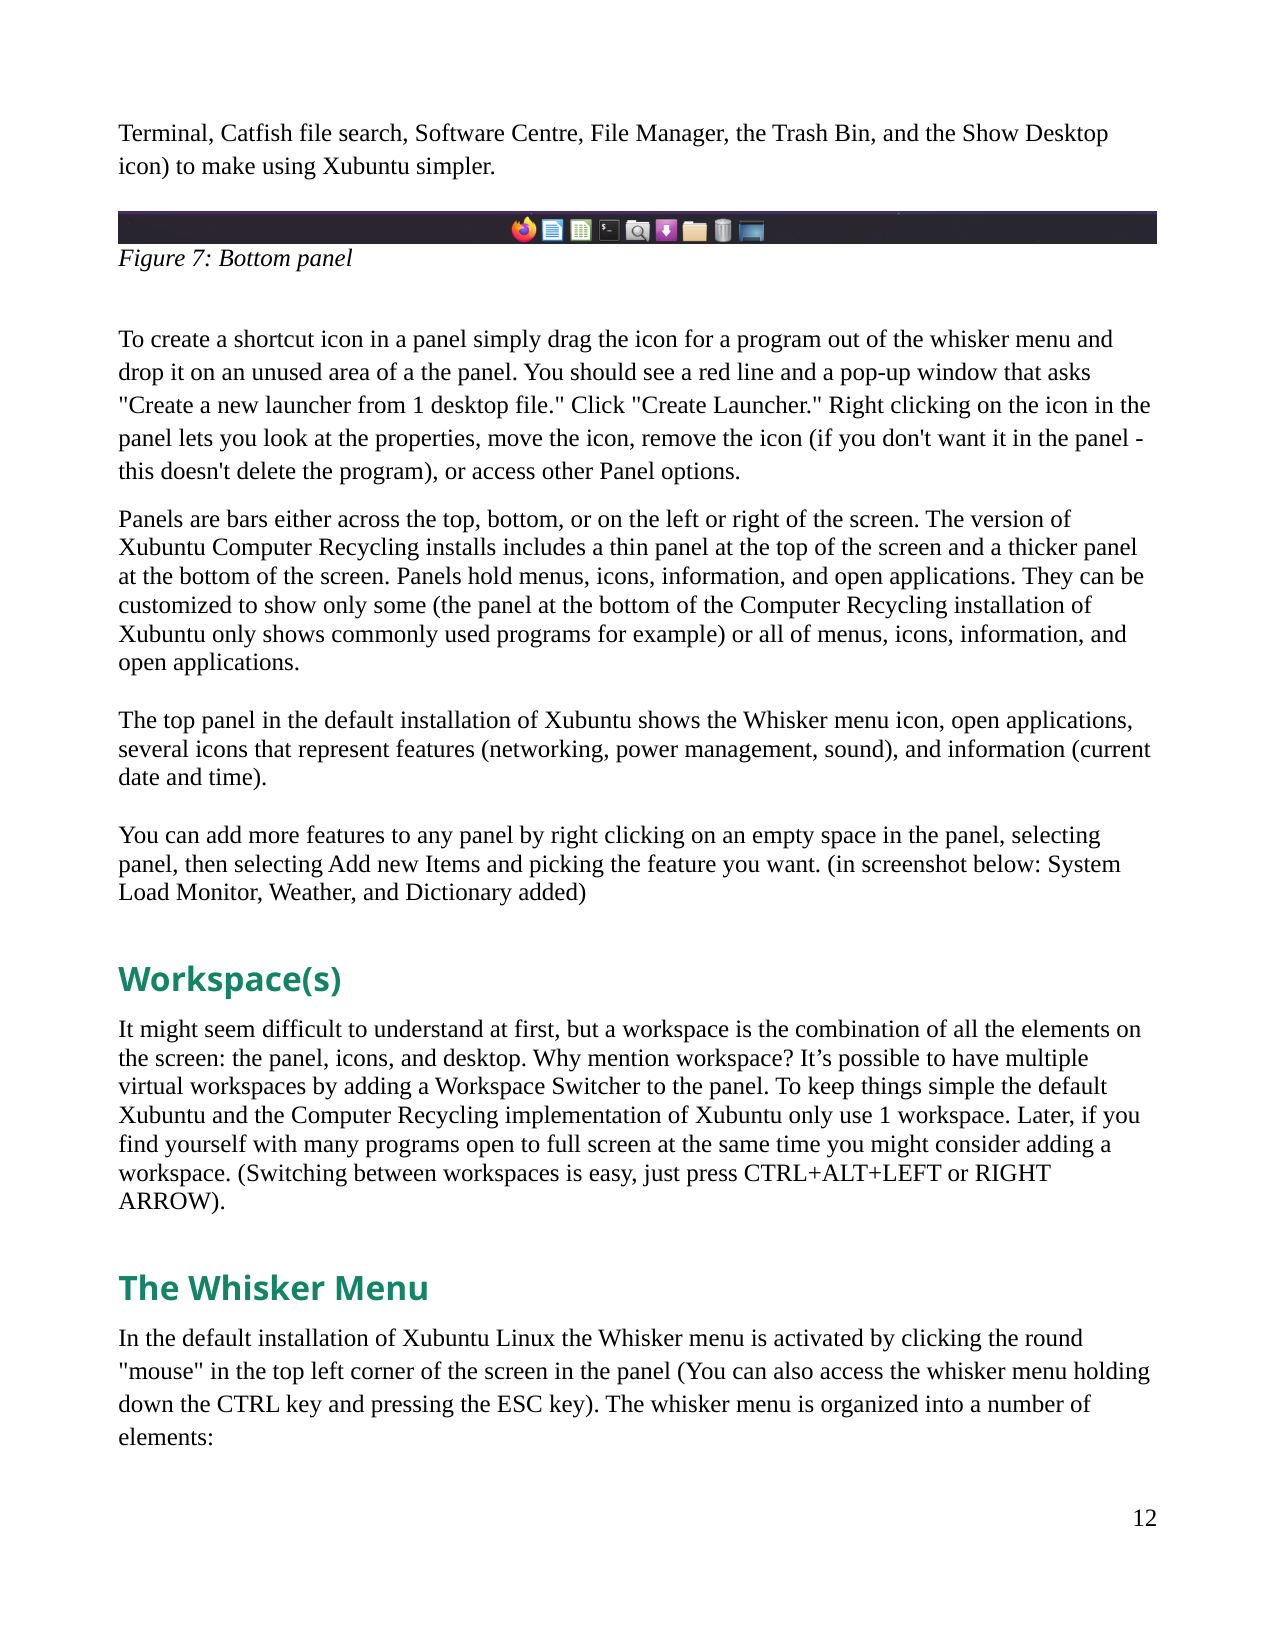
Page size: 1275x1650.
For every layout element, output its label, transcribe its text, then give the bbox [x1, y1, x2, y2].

subtitle The Whisker Menu [118, 1265, 1157, 1311]
text To create a shortcut icon in a panel simply drag the icon for a program out of the whisker menu and drop it on an unused area of a the panel. You should see a red line and a pop-up window that asks "Create a new launcher from 1 desktop file." Click "Create Launcher." Right clicking on the icon in the panel lets you look at the properties, move the icon, remove the icon (if you don't want it in the panel - this doesn't delete the program), or access other Panel options. [118, 324, 1157, 485]
text Panels are bars either across the top, bottom, or on the left or right of the screen. The version of Xubuntu Computer Recycling installs includes a thin panel at the top of the screen and a thicker panel at the bottom of the screen. Panels hold menus, icons, information, and open applications. They can be customized to show only some (the panel at the bottom of the Computer Recycling installation of Xubuntu only shows commonly used programs for example) or all of menus, icons, information, and open applications. [118, 504, 1157, 676]
text Terminal, Catfish file search, Software Centre, File Manager, the Trash Bin, and the Show Desktop icon) to make using Xubuntu simpler. [118, 118, 1157, 180]
text It might seem difficult to understand at first, but a workspace is the combination of all the elements on the screen: the panel, icons, and desktop. Why mention workspace? It’s possible to have multiple virtual workspaces by adding a Workspace Switcher to the panel. To keep things simple the default Xubuntu and the Computer Recycling implementation of Xubuntu only use 1 workspace. Later, if you find yourself with many programs open to full screen at the same time you might consider adding a workspace. (Switching between workspaces is easy, just press CTRL+ALT+LEFT or RIGHT ARROW). [118, 1014, 1157, 1215]
subtitle Workspace(s) [118, 956, 1157, 1001]
picture [118, 211, 1157, 244]
text The top panel in the default installation of Xubuntu shows the Whisker menu icon, open applications, several icons that represent features (networking, power management, sound), and information (current date and time). [118, 705, 1157, 791]
text You can add more features to any panel by right clicking on an empty space in the panel, selecting panel, then selecting Add new Items and picking the feature you want. (in screenshot below: System Load Monitor, Weather, and Dictionary added) [118, 820, 1157, 906]
text Figure 7: Bottom panel [118, 244, 1157, 272]
text In the default installation of Xubuntu Linux the Whisker menu is activated by clicking the round "mouse" in the top left corner of the screen in the panel (You can also access the whisker menu holding down the CTRL key and pressing the ESC key). The whisker menu is organized into a number of elements: [118, 1323, 1157, 1451]
